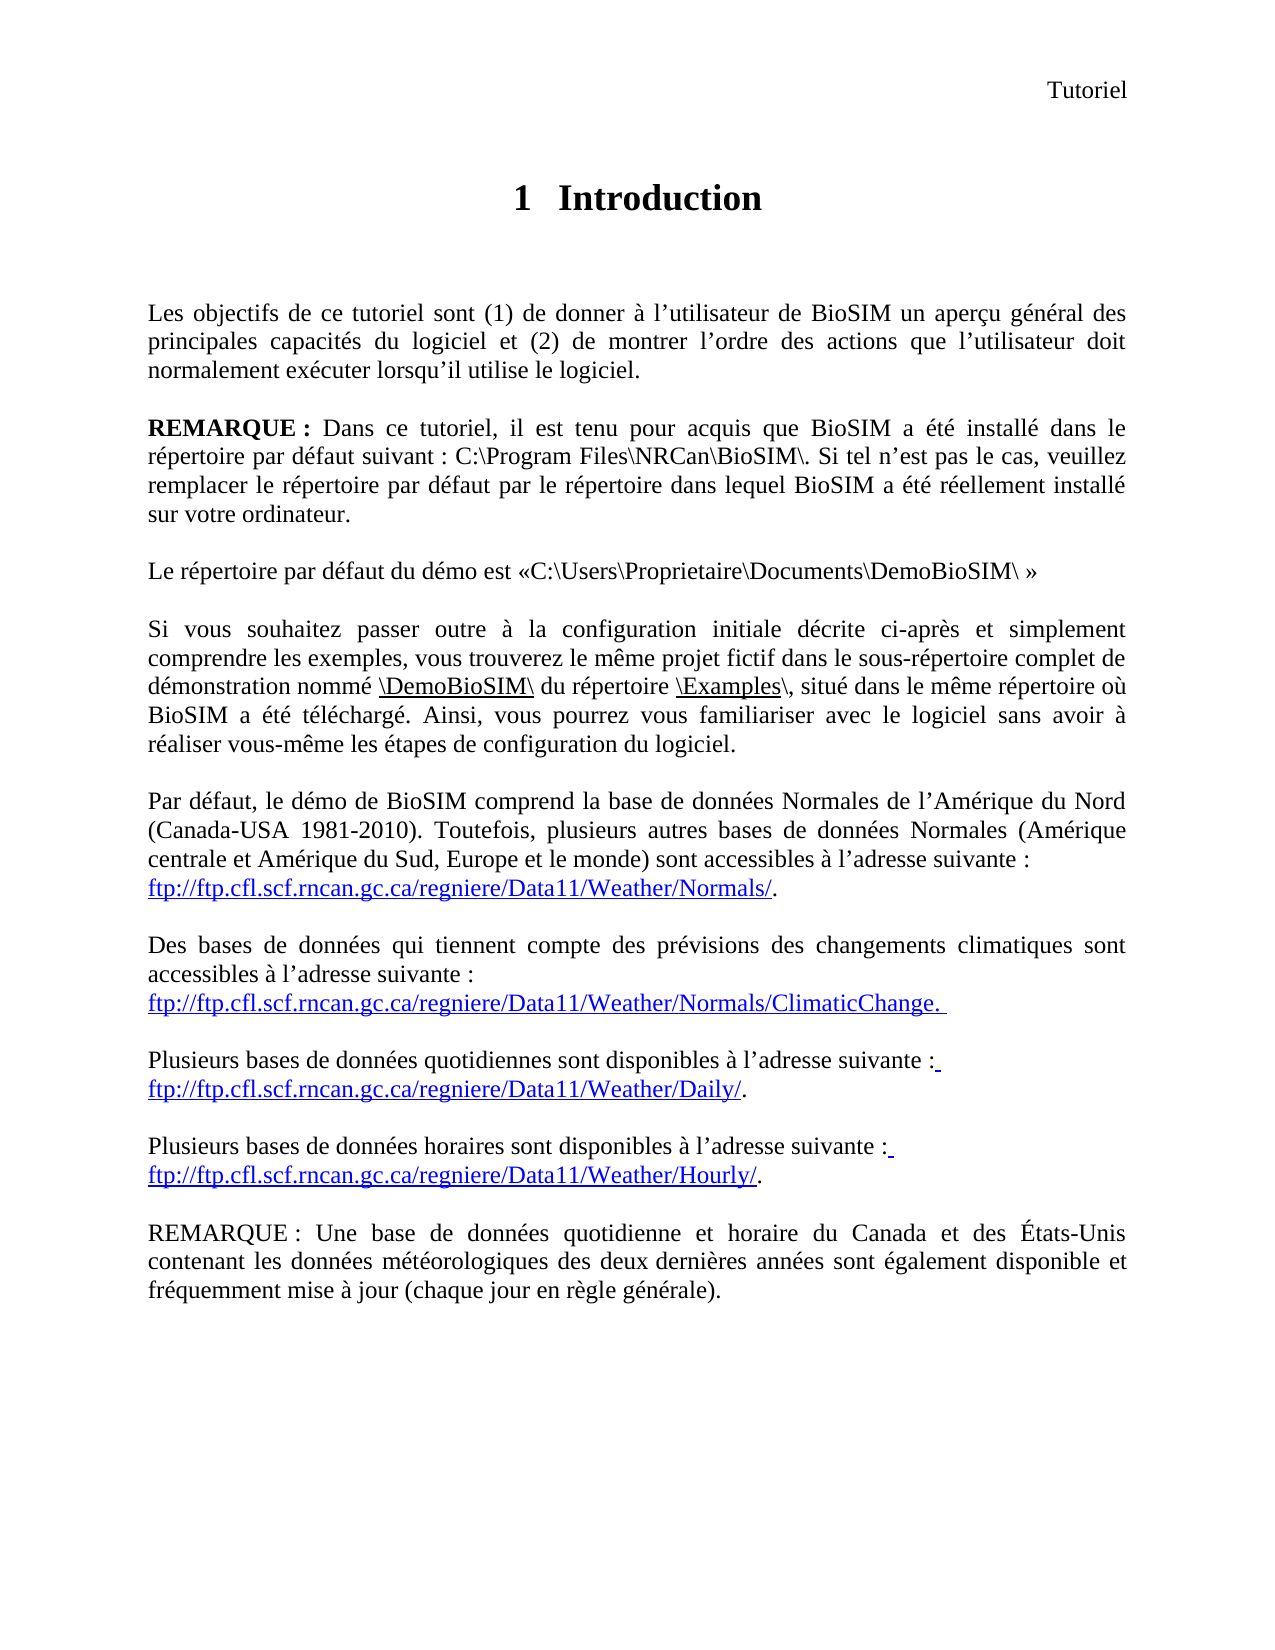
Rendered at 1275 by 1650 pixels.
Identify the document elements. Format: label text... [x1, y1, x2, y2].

text Le répertoire par défaut du démo est «C:\Users\Proprietaire\Documents\DemoBioSIM\ » [148, 556, 1127, 585]
text ftp://ftp.cfl.scf.rncan.gc.ca/regniere/Data11/Weather/Normals/ClimaticChange. [148, 988, 1127, 1016]
text ftp://ftp.cfl.scf.rncan.gc.ca/regniere/Data11/Weather/Daily/. [148, 1074, 1127, 1103]
text Des bases de données qui tiennent compte des prévisions des changements climatiques sont accessibles à l’adresse suivante : [148, 930, 1127, 988]
text Plusieurs bases de données quotidiennes sont disponibles à l’adresse suivante : [148, 1045, 1127, 1074]
text Plusieurs bases de données horaires sont disponibles à l’adresse suivante : [148, 1131, 1127, 1160]
text Les objectifs de ce tutoriel sont (1) de donner à l’utilisateur de BioSIM un aperçu général des principales capacités du logiciel et (2) de montrer l’ordre des actions que l’utilisateur doit normalement exécuter lorsqu’il utilise le logiciel. [148, 298, 1127, 384]
text ftp://ftp.cfl.scf.rncan.gc.ca/regniere/Data11/Weather/Hourly/. [148, 1160, 1127, 1189]
text REMARQUE : Une base de données quotidienne et horaire du Canada et des États-Unis contenant les données météorologiques des deux dernières années sont également disponible et fréquemment mise à jour (chaque jour en règle générale). [148, 1218, 1127, 1304]
text ftp://ftp.cfl.scf.rncan.gc.ca/regniere/Data11/Weather/Normals/. [148, 873, 1127, 901]
subtitle Introduction [148, 176, 1127, 219]
text Par défaut, le démo de BioSIM comprend la base de données Normales de l’Amérique du Nord (Canada-USA 1981-2010). Toutefois, plusieurs autres bases de données Normales (Amérique centrale et Amérique du Sud, Europe et le monde) sont accessibles à l’adresse suivante : [148, 786, 1127, 873]
text Si vous souhaitez passer outre à la configuration initiale décrite ci-après et simplement comprendre les exemples, vous trouverez le même projet fictif dans le sous-répertoire complet de démonstration nommé \DemoBioSIM\ du répertoire \Examples\, situé dans le même répertoire où BioSIM a été téléchargé. Ainsi, vous pourrez vous familiariser avec le logiciel sans avoir à réaliser vous-même les étapes de configuration du logiciel. [148, 614, 1127, 758]
text REMARQUE : Dans ce tutoriel, il est tenu pour acquis que BioSIM a été installé dans le répertoire par défaut suivant : C:\Program Files\NRCan\BioSIM\. Si tel n’est pas le cas, veuillez remplacer le répertoire par défaut par le répertoire dans lequel BioSIM a été réellement installé sur votre ordinateur. [148, 413, 1127, 528]
